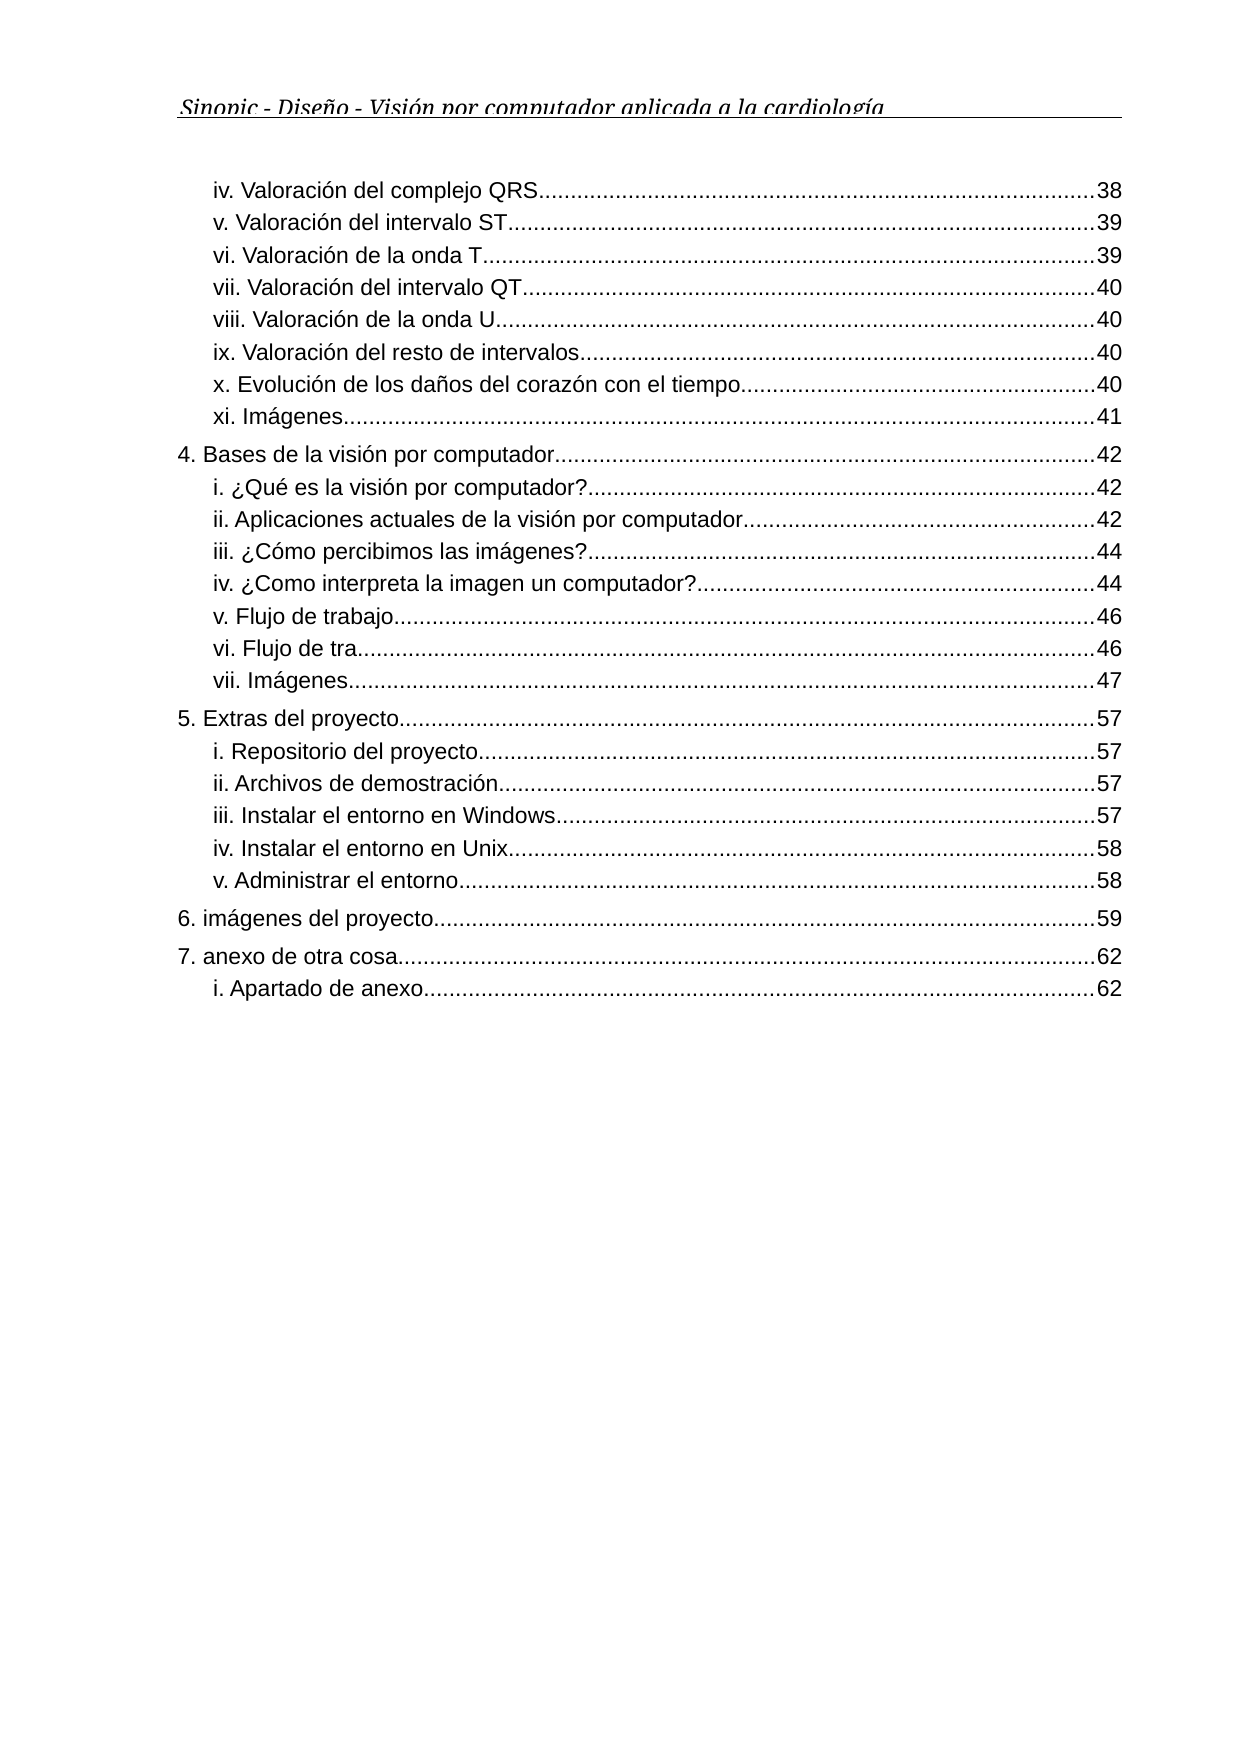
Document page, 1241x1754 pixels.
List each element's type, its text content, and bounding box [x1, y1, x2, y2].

text vi. Flujo de tra 46 [207, 635, 1122, 661]
text v. Administrar el entorno 58 [207, 867, 1122, 893]
text iii. Instalar el entorno en Windows 57 [207, 802, 1122, 829]
text viii. Valoración de la onda U 40 [207, 306, 1122, 333]
text vii. Imágenes 47 [207, 667, 1122, 694]
text iv. ¿Como interpreta la imagen un computador? 44 [207, 570, 1122, 597]
text iii. ¿Cómo percibimos las imágenes? 44 [207, 538, 1122, 564]
text i. Repositorio del proyecto 57 [207, 738, 1122, 764]
text iv. Instalar el entorno en Unix 58 [207, 834, 1122, 861]
text 4. Bases de la visión por computador 42 [177, 441, 1122, 468]
text v. Valoración del intervalo ST 39 [207, 209, 1122, 236]
text ii. Aplicaciones actuales de la visión por computador 42 [207, 506, 1122, 532]
text vii. Valoración del intervalo QT 40 [207, 274, 1122, 300]
text xi. Imágenes 41 [207, 403, 1122, 429]
text vi. Valoración de la onda T 39 [207, 242, 1122, 268]
text 6. imágenes del proyecto 59 [177, 905, 1122, 931]
text i. Apartado de anexo 62 [207, 975, 1122, 1002]
text v. Flujo de trabajo 46 [207, 603, 1122, 629]
text 5. Extras del proyecto 57 [177, 705, 1122, 732]
text ii. Archivos de demostración 57 [207, 770, 1122, 796]
text x. Evolución de los daños del corazón con el tiempo 40 [207, 371, 1122, 397]
text i. ¿Qué es la visión por computador? 42 [207, 473, 1122, 500]
text iv. Valoración del complejo QRS 38 [207, 177, 1122, 203]
text ix. Valoración del resto de intervalos 40 [207, 338, 1122, 365]
text 7. anexo de otra cosa 62 [177, 943, 1122, 969]
